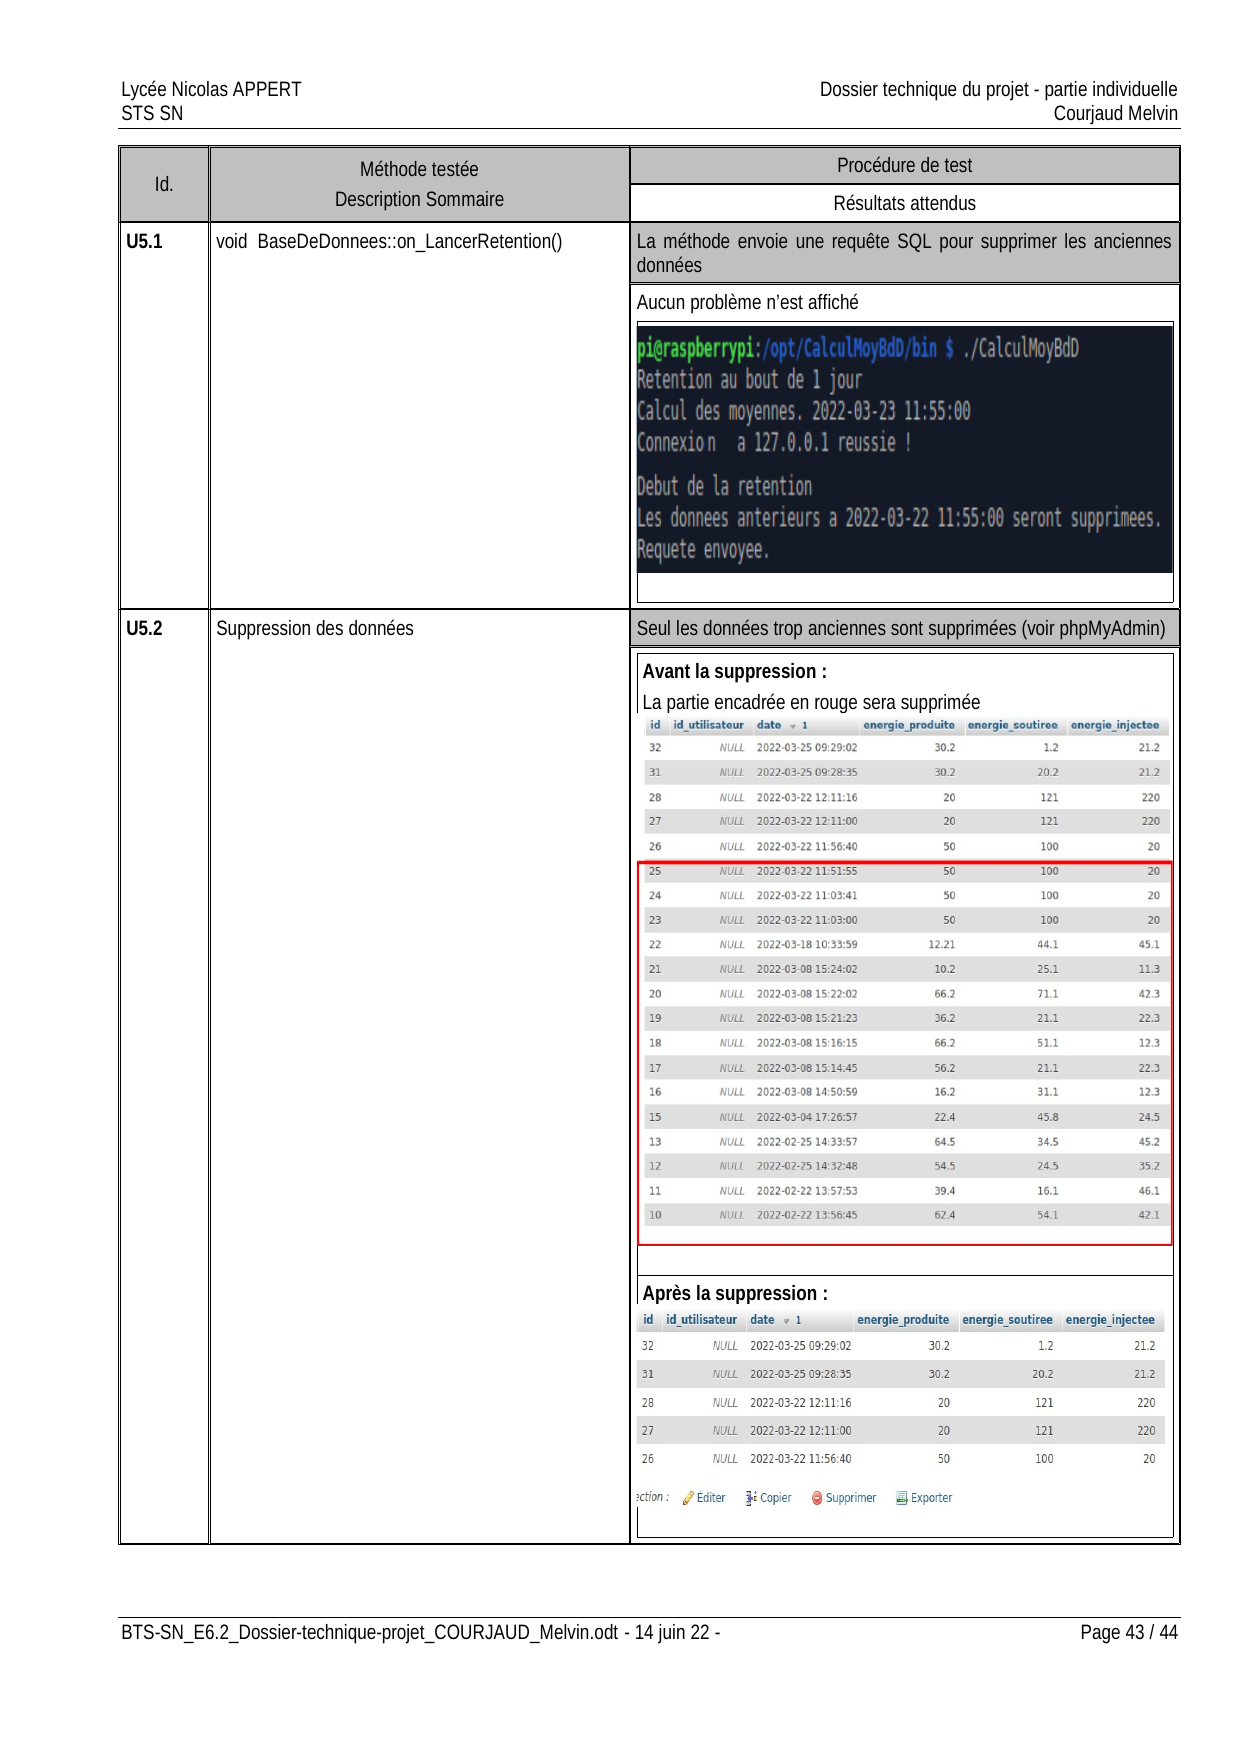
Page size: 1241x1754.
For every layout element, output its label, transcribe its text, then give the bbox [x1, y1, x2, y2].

table_cell Après la suppression : [638, 1276, 1173, 1304]
table_header [638, 573, 1173, 602]
table_header Méthode testée Description Sommaire [211, 148, 629, 221]
table_cell U5.2 [121, 610, 208, 1543]
table_header Avant la suppression : La partie encadrée en rouge sera supprimée [638, 654, 1173, 713]
table_cell [631, 648, 1179, 713]
table_cell [638, 1507, 1173, 1537]
table_header [638, 322, 1173, 326]
table_header Id. [121, 148, 208, 221]
table_cell U5.1 [121, 223, 208, 608]
table_cell La méthode envoie une requête SQL pour supprimer les anciennes données [631, 223, 1179, 282]
table_cell [631, 714, 1179, 1543]
table_cell Aucun problème n’est affiché [631, 285, 1179, 608]
table_cell Seul les données trop anciennes sont supprimées (voir phpMyAdmin) [631, 610, 1179, 645]
picture [636, 1304, 1173, 1507]
table_header [638, 1246, 1173, 1275]
table_header Procédure de test [631, 148, 1179, 183]
table_cell Résultats attendus [631, 185, 1179, 221]
table_cell void BaseDeDonnees::on_LancerRetention() [211, 223, 629, 608]
table_cell Suppression des données [211, 610, 629, 1543]
picture [636, 326, 1173, 573]
picture [636, 713, 1173, 1246]
